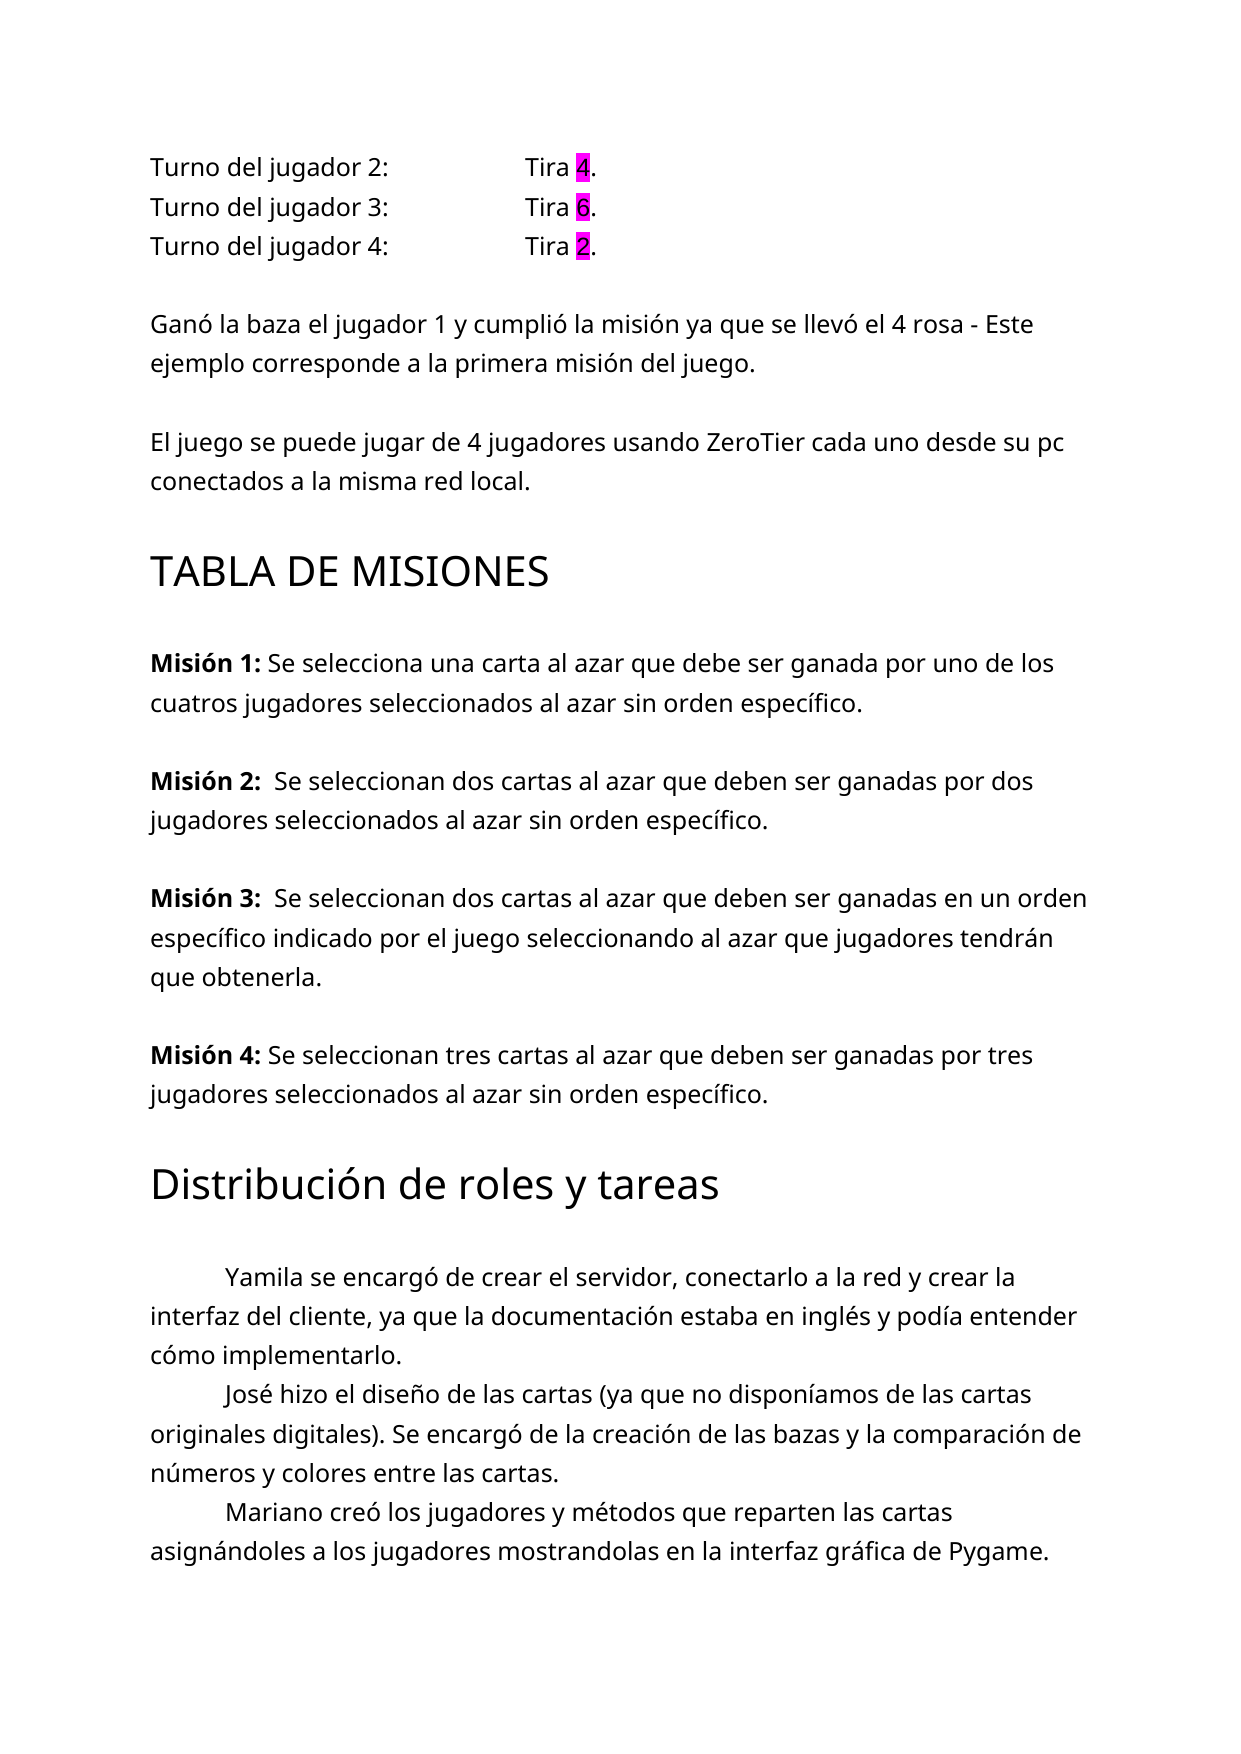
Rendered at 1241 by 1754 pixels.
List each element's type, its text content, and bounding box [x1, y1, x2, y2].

text Turno del jugador 4: Tira 2. [150, 228, 1090, 262]
text Misión 4: Se seleccionan tres cartas al azar que deben ser ganadas por tres jugadores seleccionados al azar sin orden específico. [150, 1038, 1090, 1111]
text Turno del jugador 2: Tira 4. [150, 150, 1090, 184]
text Yamila se encargó de crear el servidor, conectarlo a la red y crear la interfaz del cliente, ya que la documentación estaba en inglés y podía entender cómo implementarlo. [150, 1259, 1090, 1372]
text Distribución de roles y tareas [150, 1155, 1090, 1212]
text Ganó la baza el jugador 1 y cumplió la misión ya que se llevó el 4 rosa - Este ejemplo corresponde a la primera misión del juego. [150, 307, 1090, 380]
text TABLA DE MISIONES [150, 542, 1090, 598]
text José hizo el diseño de las cartas (ya que no disponíamos de las cartas originales digitales). Se encargó de la creación de las bazas y la comparación de números y colores entre las cartas. [150, 1377, 1090, 1489]
text El juego se puede jugar de 4 jugadores usando ZeroTier cada uno desde su pc conectados a la misma red local. [150, 424, 1090, 497]
text Misión 2: Se seleccionan dos cartas al azar que deben ser ganadas por dos jugadores seleccionados al azar sin orden específico. [150, 763, 1090, 837]
text Mariano creó los jugadores y métodos que reparten las cartas asignándoles a los jugadores mostrandolas en la interfaz gráfica de Pygame. [150, 1494, 1090, 1568]
text Misión 1: Se selecciona una carta al azar que debe ser ganada por uno de los cuatros jugadores seleccionados al azar sin orden específico. [150, 646, 1090, 719]
text Turno del jugador 3: Tira 6. [150, 189, 1090, 223]
text Misión 3: Se seleccionan dos cartas al azar que deben ser ganadas en un orden específico indicado por el juego seleccionando al azar que jugadores tendrán que obtenerla. [150, 881, 1090, 993]
